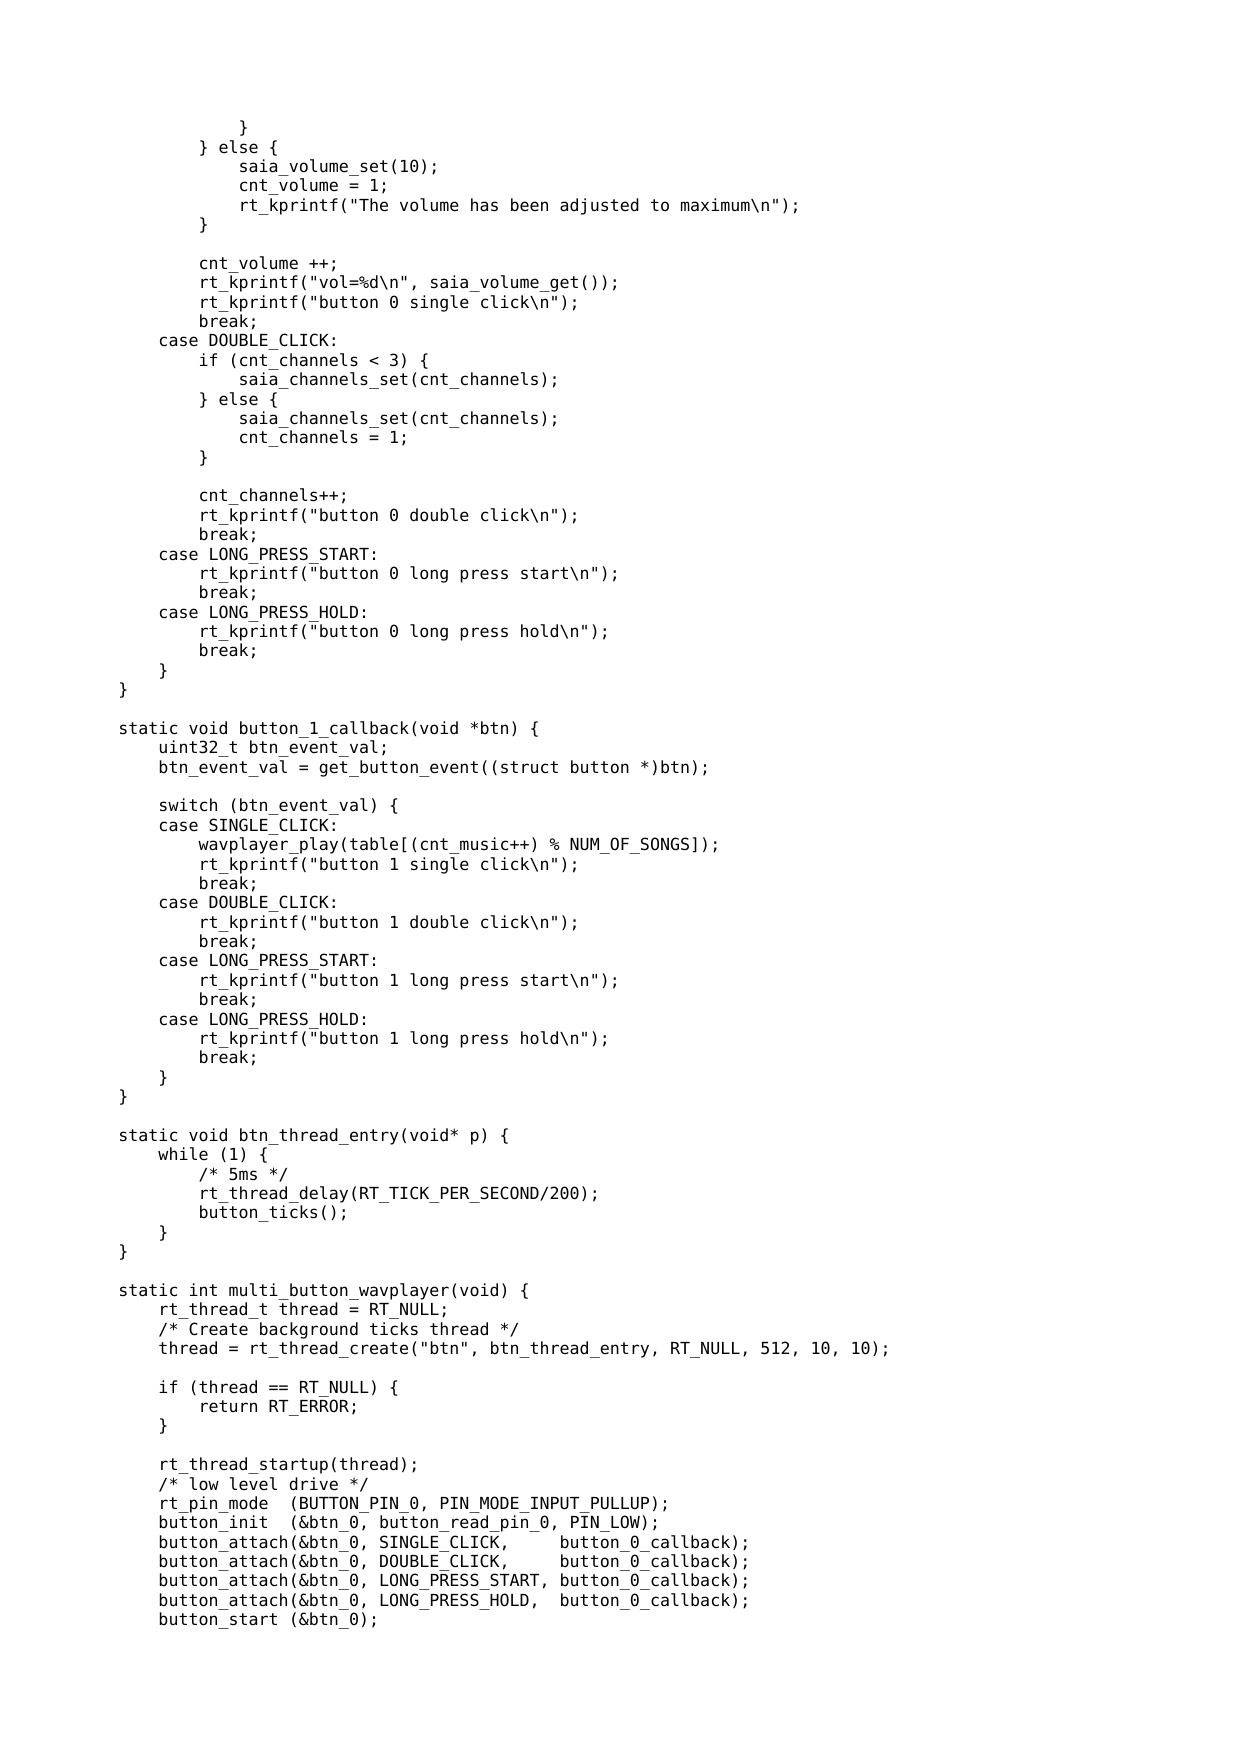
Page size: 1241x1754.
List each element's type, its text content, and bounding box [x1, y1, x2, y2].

text if (thread == RT_NULL) { [118, 1377, 1122, 1397]
text rt_kprintf("button 0 double click\n"); [118, 506, 1122, 525]
text rt_thread_t thread = RT_NULL; [118, 1300, 1122, 1319]
text case DOUBLE_CLICK: [118, 893, 1122, 912]
text break; [118, 525, 1122, 544]
text rt_thread_delay(RT_TICK_PER_SECOND/200); [118, 1184, 1122, 1203]
text case SINGLE_CLICK: [118, 816, 1122, 835]
text break; [118, 312, 1122, 331]
text rt_thread_startup(thread); [118, 1455, 1122, 1474]
text rt_kprintf("The volume has been adjusted to maximum\n"); [118, 196, 1122, 215]
text while (1) { [118, 1145, 1122, 1164]
text } [118, 118, 1122, 137]
text break; [118, 1048, 1122, 1067]
text } [118, 1416, 1122, 1436]
text saia_channels_set(cnt_channels); [118, 370, 1122, 389]
text static void btn_thread_entry(void* p) { [118, 1126, 1122, 1145]
text saia_channels_set(cnt_channels); [118, 409, 1122, 428]
text } [118, 1242, 1122, 1261]
text } [118, 1222, 1122, 1242]
text } [118, 661, 1122, 680]
text break; [118, 583, 1122, 602]
text button_attach(&btn_0, SINGLE_CLICK, button_0_callback); [118, 1532, 1122, 1552]
text rt_kprintf("button 0 single click\n"); [118, 292, 1122, 312]
text case LONG_PRESS_START: [118, 951, 1122, 971]
text break; [118, 990, 1122, 1009]
text uint32_t btn_event_val; [118, 738, 1122, 757]
text button_ticks(); [118, 1203, 1122, 1222]
text rt_kprintf("button 1 long press start\n"); [118, 971, 1122, 990]
text } [118, 1067, 1122, 1087]
text if (cnt_channels < 3) { [118, 351, 1122, 370]
text button_attach(&btn_0, DOUBLE_CLICK, button_0_callback); [118, 1552, 1122, 1571]
text btn_event_val = get_button_event((struct button *)btn); [118, 757, 1122, 777]
text rt_kprintf("button 1 long press hold\n"); [118, 1029, 1122, 1048]
text case LONG_PRESS_HOLD: [118, 1009, 1122, 1029]
text rt_kprintf("vol=%d\n", saia_volume_get()); [118, 273, 1122, 292]
text } [118, 680, 1122, 699]
text /* low level drive */ [118, 1474, 1122, 1494]
text } else { [118, 137, 1122, 157]
text } else { [118, 389, 1122, 409]
text rt_pin_mode (BUTTON_PIN_0, PIN_MODE_INPUT_PULLUP); [118, 1494, 1122, 1513]
text switch (btn_event_val) { [118, 796, 1122, 816]
text rt_kprintf("button 0 long press hold\n"); [118, 622, 1122, 641]
text cnt_channels = 1; [118, 428, 1122, 447]
text rt_kprintf("button 0 long press start\n"); [118, 564, 1122, 583]
text case DOUBLE_CLICK: [118, 331, 1122, 351]
text /* 5ms */ [118, 1164, 1122, 1184]
text case LONG_PRESS_START: [118, 544, 1122, 564]
text } [118, 447, 1122, 467]
text button_start (&btn_0); [118, 1610, 1122, 1629]
text } [118, 1087, 1122, 1106]
text case LONG_PRESS_HOLD: [118, 602, 1122, 622]
text return RT_ERROR; [118, 1397, 1122, 1416]
text /* Create background ticks thread */ [118, 1319, 1122, 1339]
text thread = rt_thread_create("btn", btn_thread_entry, RT_NULL, 512, 10, 10); [118, 1339, 1122, 1358]
text cnt_channels++; [118, 486, 1122, 506]
text break; [118, 641, 1122, 661]
text break; [118, 932, 1122, 951]
text break; [118, 874, 1122, 893]
text cnt_volume ++; [118, 254, 1122, 273]
text } [118, 215, 1122, 234]
text static void button_1_callback(void *btn) { [118, 719, 1122, 738]
text saia_volume_set(10); [118, 157, 1122, 176]
text button_init (&btn_0, button_read_pin_0, PIN_LOW); [118, 1513, 1122, 1532]
text button_attach(&btn_0, LONG_PRESS_HOLD, button_0_callback); [118, 1591, 1122, 1610]
text button_attach(&btn_0, LONG_PRESS_START, button_0_callback); [118, 1571, 1122, 1591]
text rt_kprintf("button 1 double click\n"); [118, 912, 1122, 932]
text cnt_volume = 1; [118, 176, 1122, 196]
text rt_kprintf("button 1 single click\n"); [118, 854, 1122, 874]
text static int multi_button_wavplayer(void) { [118, 1281, 1122, 1300]
text wavplayer_play(table[(cnt_music++) % NUM_OF_SONGS]); [118, 835, 1122, 854]
